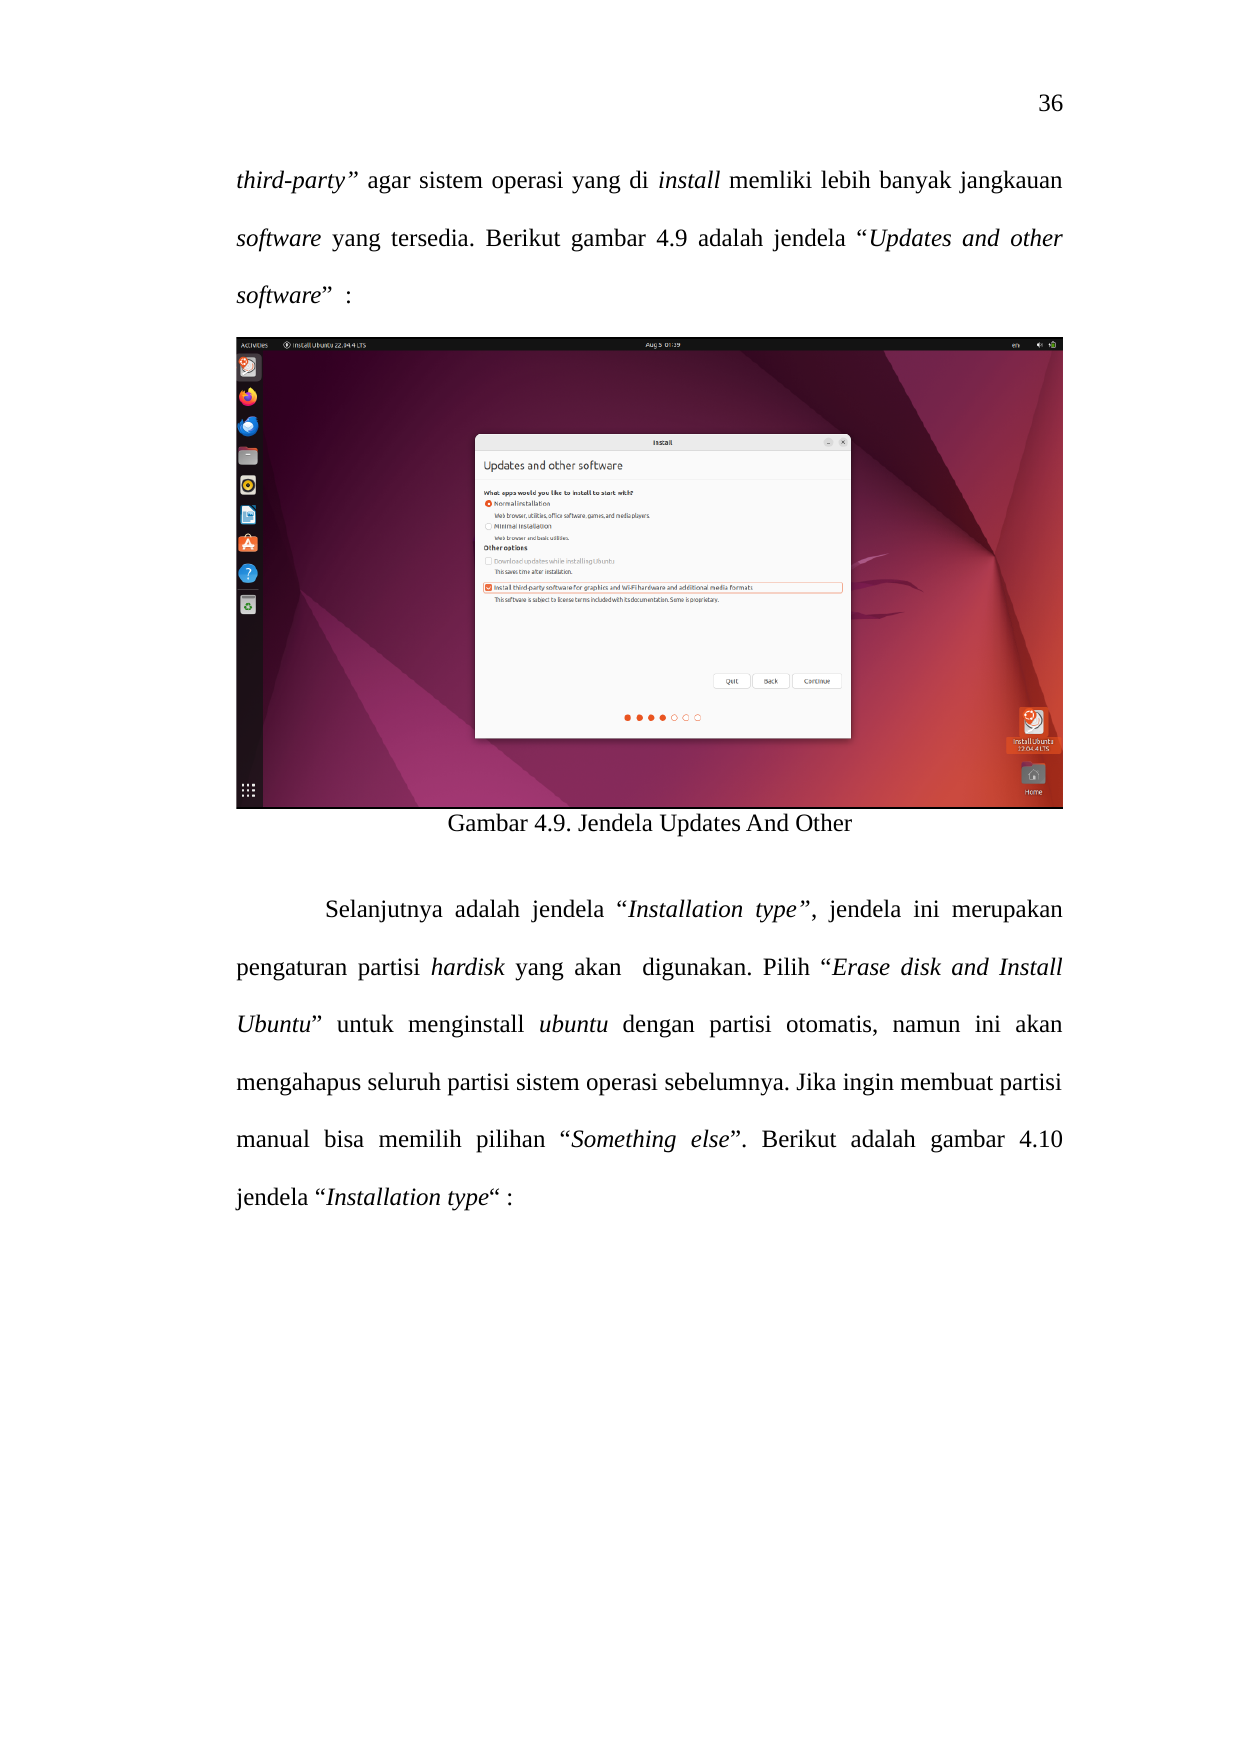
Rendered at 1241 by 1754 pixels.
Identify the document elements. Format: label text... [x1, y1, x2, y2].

text Gambar 4.9. Jendela Updates and other [236, 809, 1063, 837]
picture [236, 337, 1063, 809]
text third-party” agar sistem operasi yang di install memliki lebih banyak jangkauan software yang tersedia. Berikut gambar 4.9 adalah jendela “Updates and other software” : [236, 165, 1063, 309]
text Selanjutnya adalah jendela “Installation type”, jendela ini merupakan pengaturan partisi hardisk yang akan digunakan. Pilih “Erase disk and Install Ubuntu” untuk menginstall ubuntu dengan partisi otomatis, namun ini akan mengahapus seluruh partisi sistem operasi sebelumnya. Jika ingin membuat partisi manual bisa memilih pilihan “Something else”. Berikut adalah gambar 4.10 jendela “Installation type“ : [236, 837, 1063, 1211]
